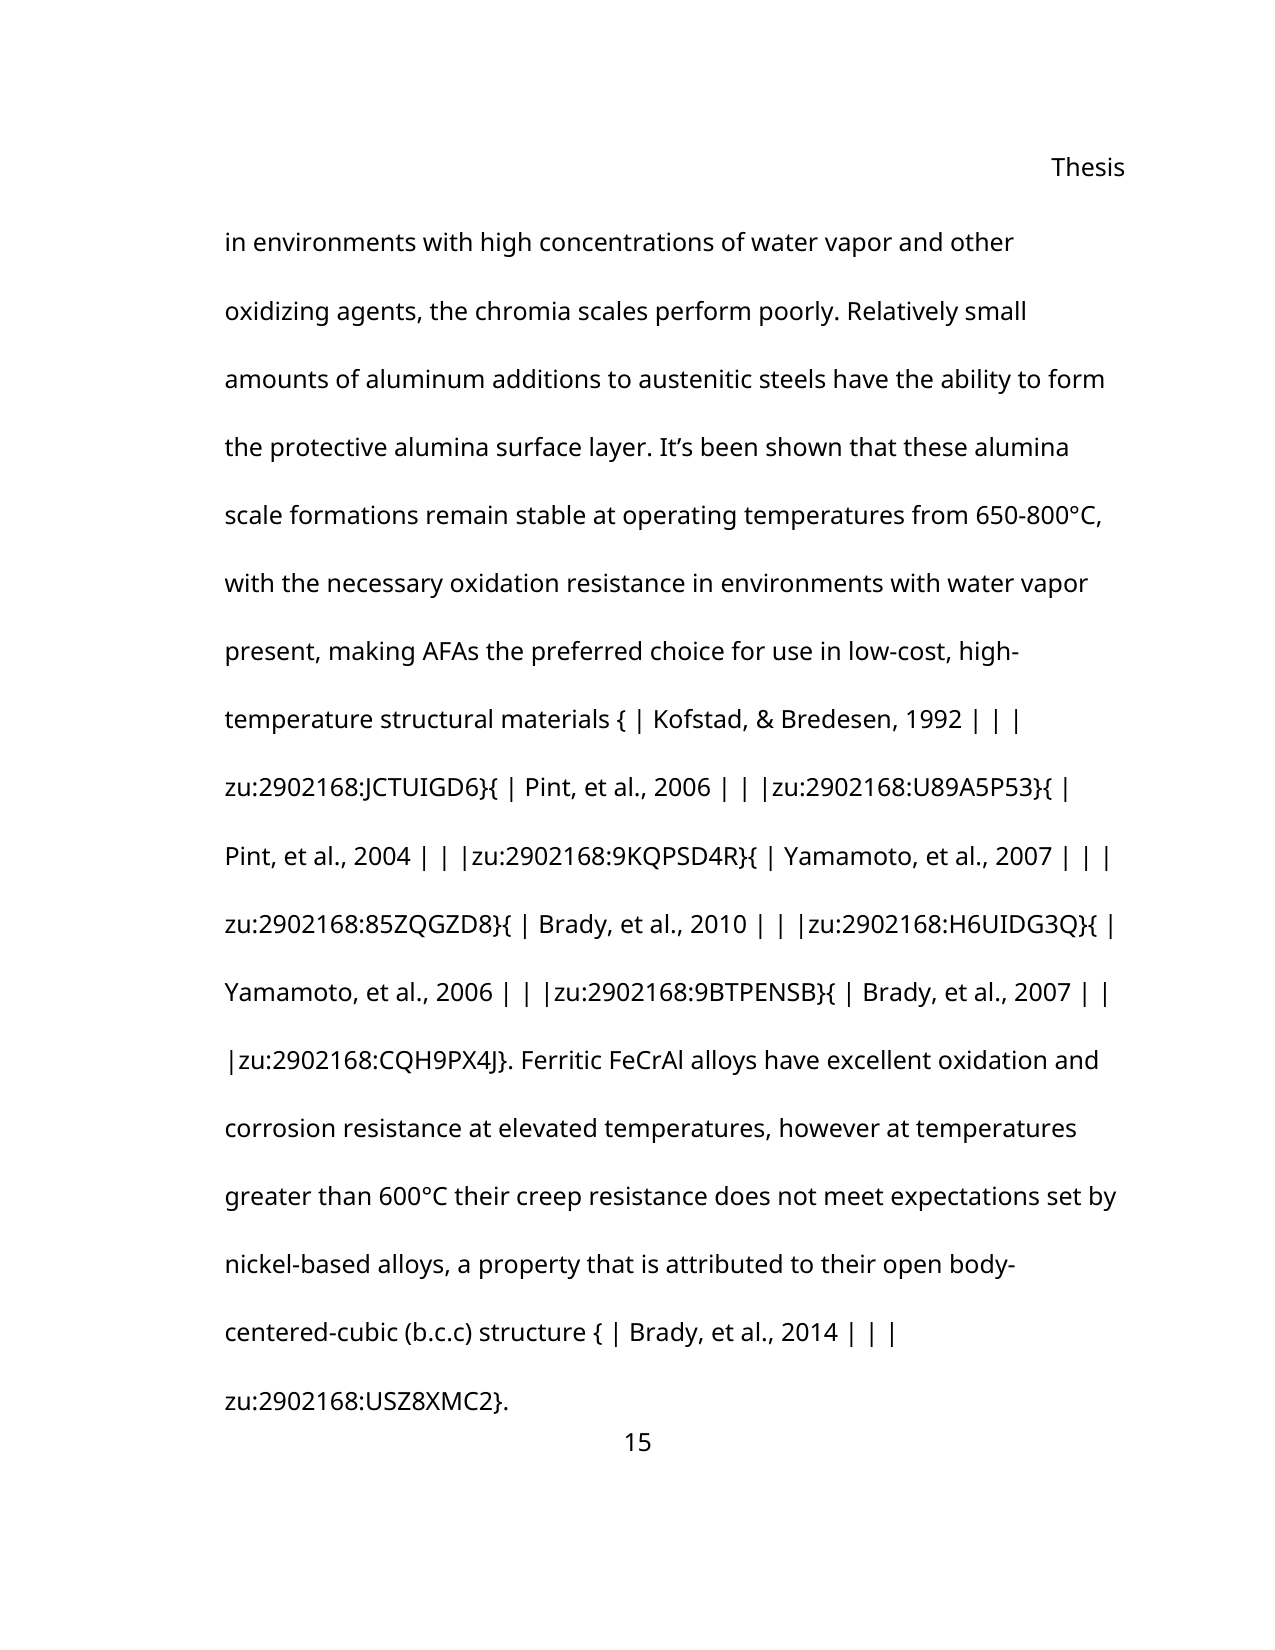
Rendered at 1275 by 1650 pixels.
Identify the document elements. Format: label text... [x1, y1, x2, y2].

text in environments with high concentrations of water vapor and other oxidizing agents, the chromia scales perform poorly. Relatively small amounts of aluminum additions to austenitic steels have the ability to form the protective alumina surface layer. It’s been shown that these alumina scale formations remain stable at operating temperatures from 650-800°C, with the necessary oxidation resistance in environments with water vapor present, making AFAs the preferred choice for use in low-cost, high-temperature structural materials { | Kofstad, & Bredesen, 1992 | | |zu:2902168:JCTUIGD6}{ | Pint, et al., 2006 | | |zu:2902168:U89A5P53}{ | Pint, et al., 2004 | | |zu:2902168:9KQPSD4R}{ | Yamamoto, et al., 2007 | | |zu:2902168:85ZQGZD8}{ | Brady, et al., 2010 | | |zu:2902168:H6UIDG3Q}{ | Yamamoto, et al., 2006 | | |zu:2902168:9BTPENSB}{ | Brady, et al., 2007 | | |zu:2902168:CQH9PX4J}. Ferritic FeCrAl alloys have excellent oxidation and corrosion resistance at elevated temperatures, however at temperatures greater than 600°C their creep resistance does not meet expectations set by nickel-based alloys, a property that is attributed to their open body-centered-cubic (b.c.c) structure { | Brady, et al., 2014 | | |zu:2902168:USZ8XMC2}. [224, 225, 1125, 1417]
